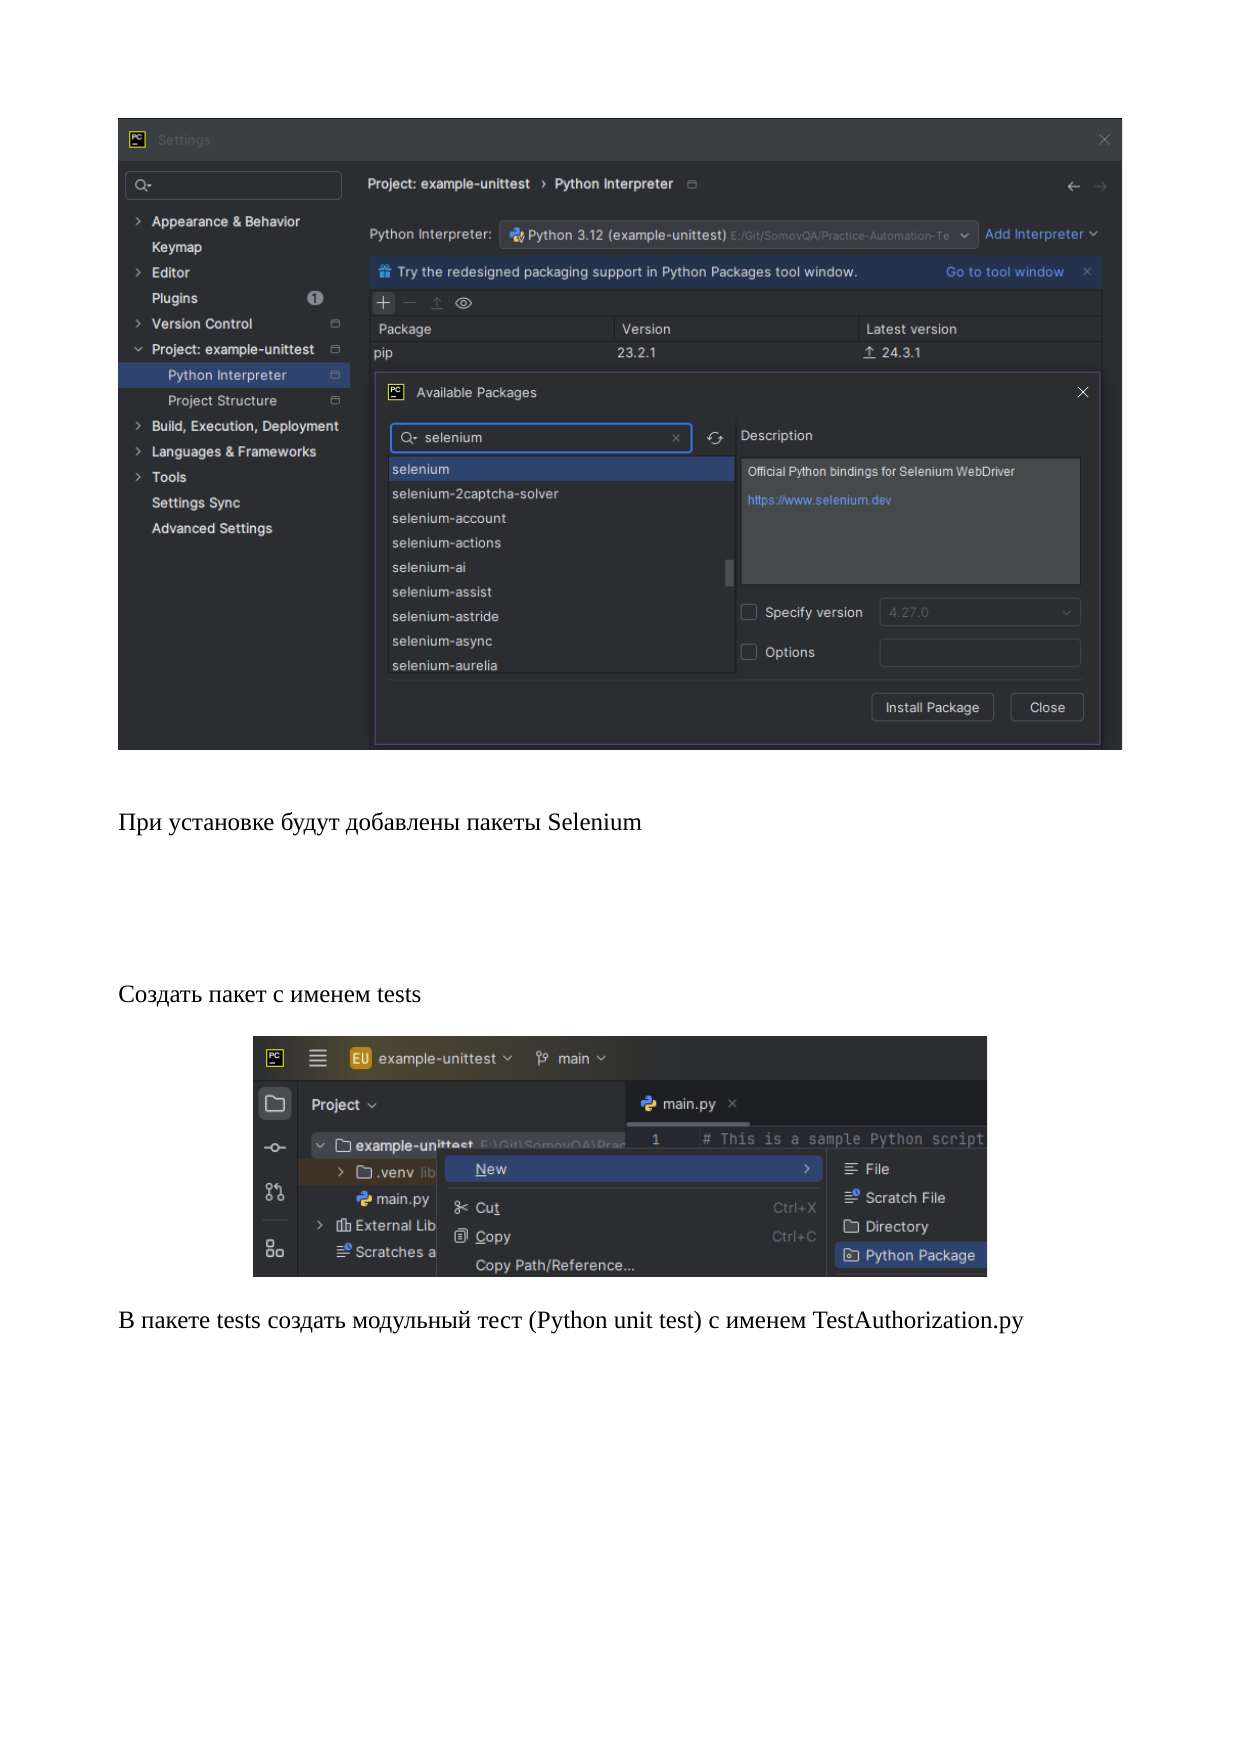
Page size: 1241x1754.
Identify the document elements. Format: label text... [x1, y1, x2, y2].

text В пакете tests создать модульный тест (Python unit test) с именем TestAuthorization.py [118, 1305, 1122, 1334]
picture [118, 118, 1123, 750]
text Создать пакет с именем tests [118, 979, 1122, 1008]
text При установке будут добавлены пакеты Selenium [118, 807, 1122, 836]
picture [253, 1036, 988, 1277]
